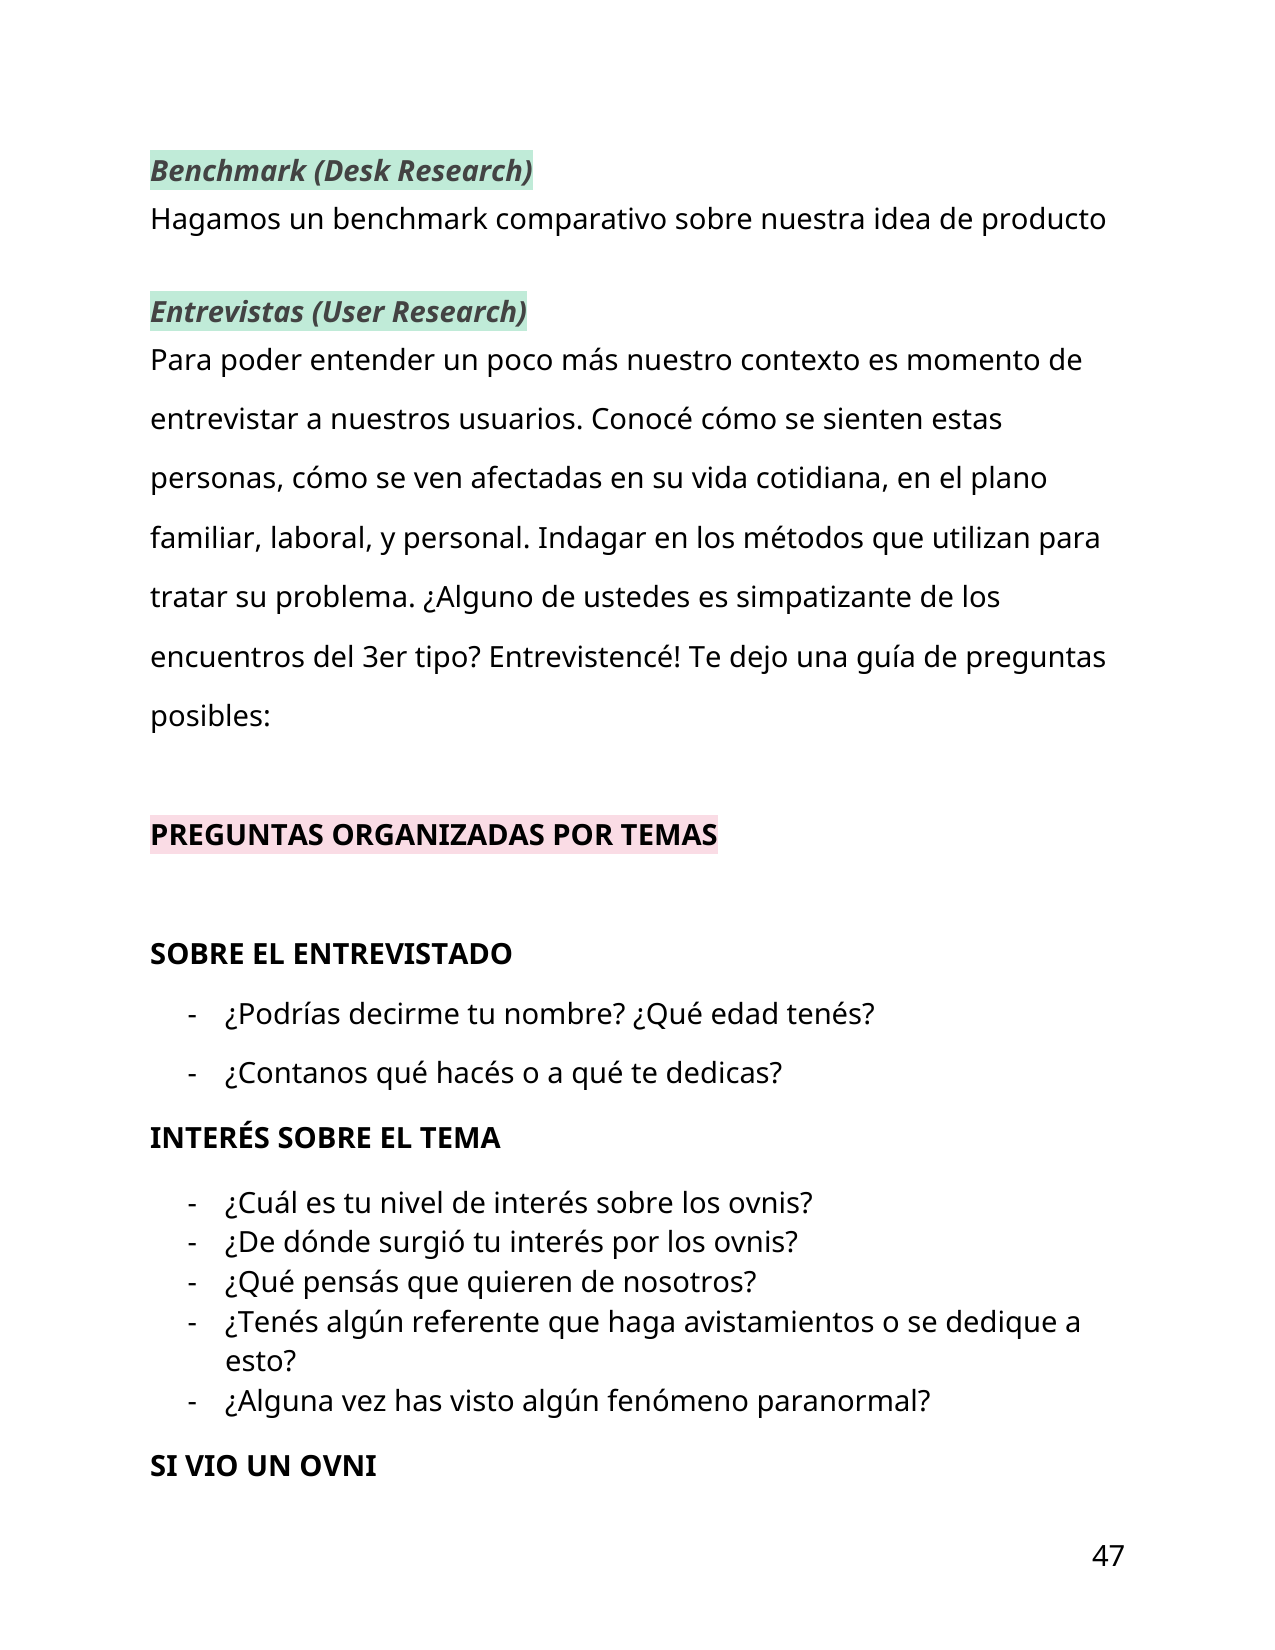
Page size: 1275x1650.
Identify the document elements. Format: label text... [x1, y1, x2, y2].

text INTERÉS SOBRE EL TEMA [150, 1117, 1125, 1157]
list ¿Qué pensás que quieren de nosotros? [187, 1261, 1125, 1301]
list ¿De dónde surgió tu interés por los ovnis? [187, 1222, 1125, 1261]
subtitle Entrevistas (User Research) [527, 291, 1125, 331]
list ¿Tenés algún referente que haga avistamientos o se dedique a esto? [187, 1301, 1125, 1380]
text SI VIO UN OVNI [150, 1445, 1125, 1485]
subtitle Benchmark (Desk Research) [533, 150, 1125, 190]
list ¿Contanos qué hacés o a qué te dedicas? [187, 1053, 1125, 1092]
text PREGUNTAS ORGANIZADAS POR TEMAS [150, 815, 1125, 854]
list ¿Cuál es tu nivel de interés sobre los ovnis? [187, 1182, 1125, 1222]
text Hagamos un benchmark comparativo sobre nuestra idea de producto [150, 198, 1125, 238]
list ¿Alguna vez has visto algún fenómeno paranormal? [187, 1380, 1125, 1420]
list ¿Podrías decirme tu nombre? ¿Qué edad tenés? [187, 993, 1125, 1033]
text SOBRE EL ENTREVISTADO [150, 934, 1125, 973]
text Para poder entender un poco más nuestro contexto es momento de entrevistar a nuestros usuarios. Conocé cómo se sienten estas personas, cómo se ven afectadas en su vida cotidiana, en el plano familiar, laboral, y personal. Indagar en los métodos que utilizan para tratar su problema. ¿Alguno de ustedes es simpatizante de los encuentros del 3er tipo? Entrevistencé! Te dejo una guía de preguntas posibles: [150, 339, 1125, 735]
